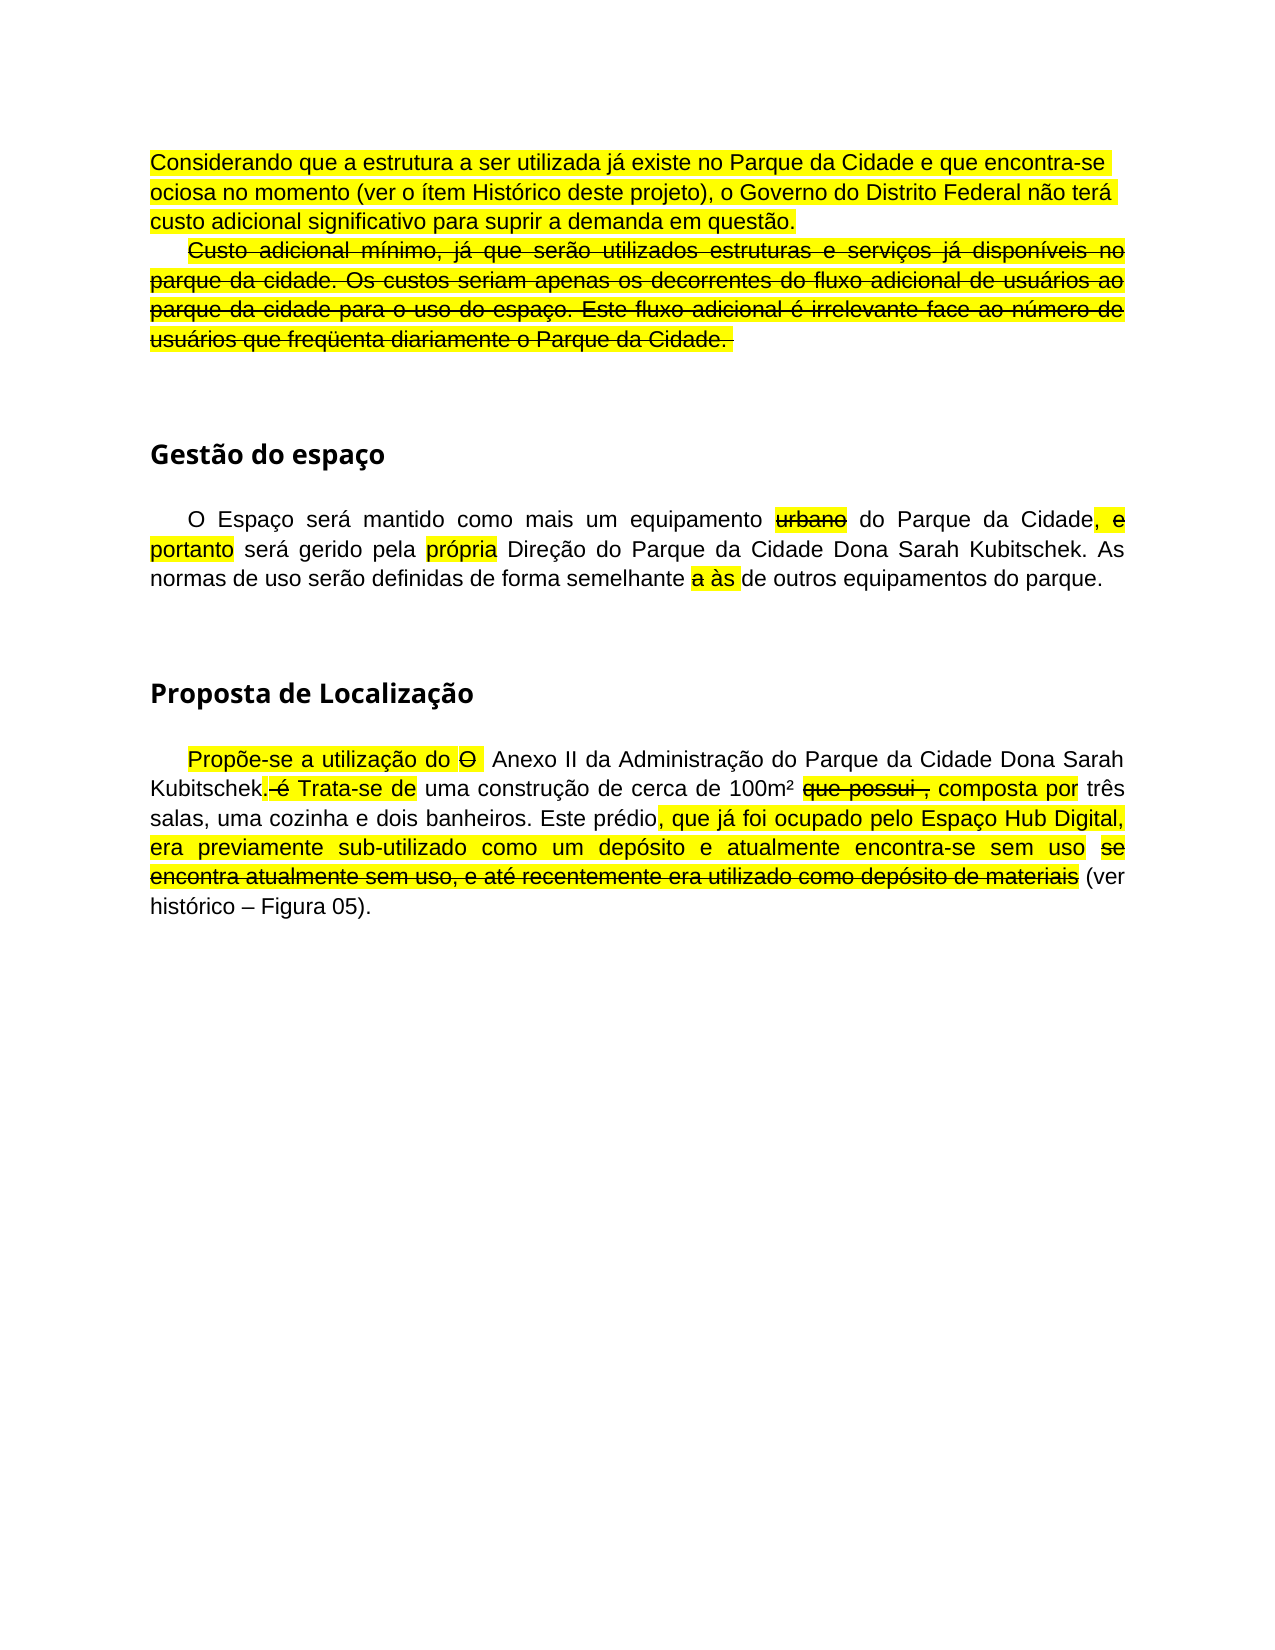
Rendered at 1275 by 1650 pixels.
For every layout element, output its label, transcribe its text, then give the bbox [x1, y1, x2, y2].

subtitle Gestão do espaço [150, 435, 1125, 472]
text Propõe-se a utilização do O Anexo II da Administração do Parque da Cidade Dona Sarah Kubitschek. é Trata-se de uma construção de cerca de 100m² que possui , composta por três salas, uma cozinha e dois banheiros. Este prédio, que já foi ocupado pelo Espaço Hub Digital, era previamente sub-utilizado como um depósito e atualmente encontra-se sem uso se encontra atualmente sem uso, e até recentemente era utilizado como depósito de materiais (ver histórico – Figura 05). [150, 746, 1125, 919]
subtitle Proposta de Localização [150, 675, 1125, 712]
text Custo adicional mínimo, já que serão utilizados estruturas e serviços já disponíveis no parque da cidade. Os custos seriam apenas os decorrentes do fluxo adicional de usuários ao parque da cidade para o uso do espaço. Este fluxo adicional é irrelevante face ao número de usuários que freqüenta diariamente o Parque da Cidade. [150, 238, 1125, 352]
text Considerando que a estrutura a ser utilizada já existe no Parque da Cidade e que encontra-se ociosa no momento (ver o ítem Histórico deste projeto), o Governo do Distrito Federal não terá custo adicional significativo para suprir a demanda em questão. [150, 150, 1125, 234]
text O Espaço será mantido como mais um equipamento urbano do Parque da Cidade, e portanto será gerido pela própria Direção do Parque da Cidade Dona Sarah Kubitschek. As normas de uso serão definidas de forma semelhante a às de outros equipamentos do parque. [150, 507, 1125, 591]
